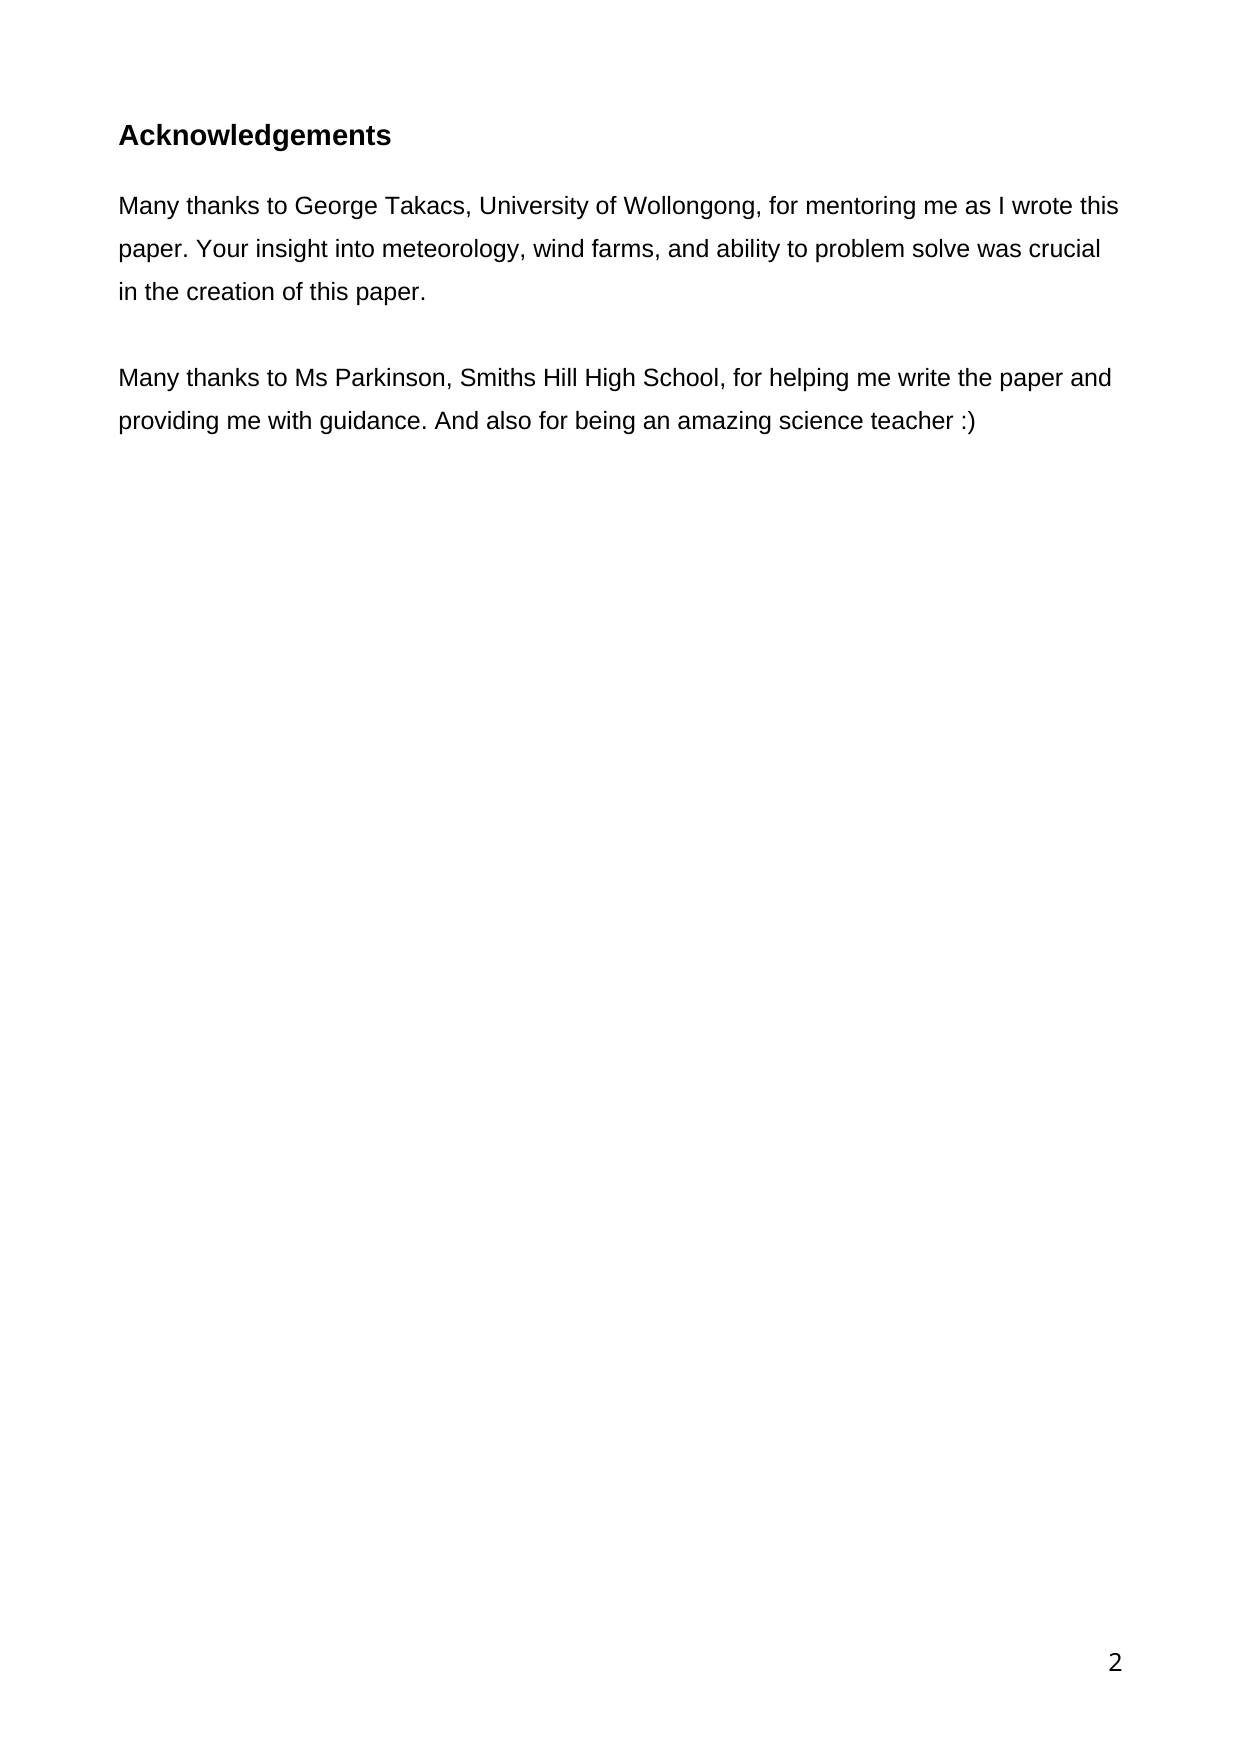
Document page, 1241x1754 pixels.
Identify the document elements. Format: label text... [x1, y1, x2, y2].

text Many thanks to Ms Parkinson, Smiths Hill High School, for helping me write the paper and providing me with guidance. And also for being an amazing science teacher :) [118, 363, 1122, 435]
text Many thanks to George Takacs, University of Wollongong, for mentoring me as I wrote this paper. Your insight into meteorology, wind farms, and ability to problem solve was crucial in the creation of this paper. [118, 191, 1122, 306]
subtitle Acknowledgements [118, 118, 1122, 152]
